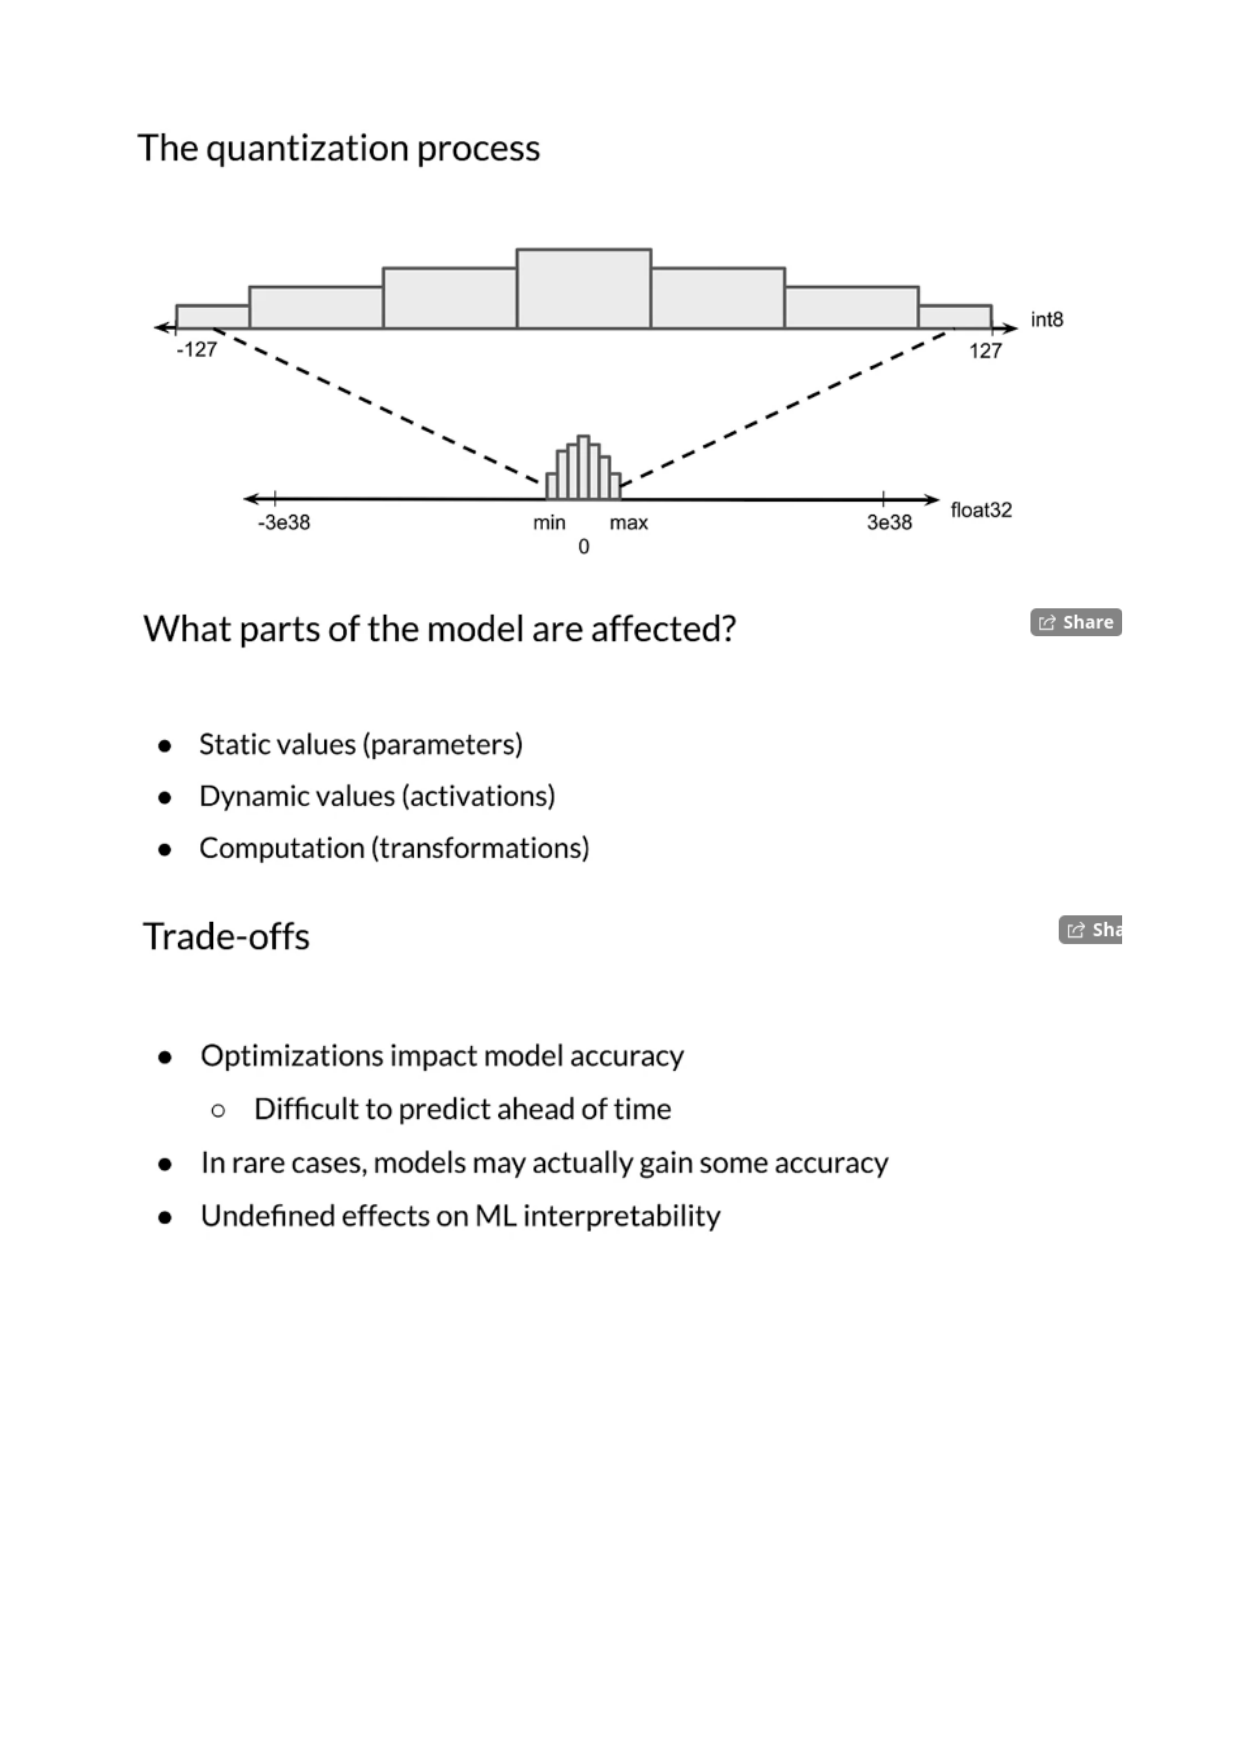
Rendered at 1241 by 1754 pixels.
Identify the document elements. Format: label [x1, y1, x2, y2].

picture [118, 118, 1123, 569]
picture [118, 597, 1123, 877]
picture [118, 905, 1123, 1250]
